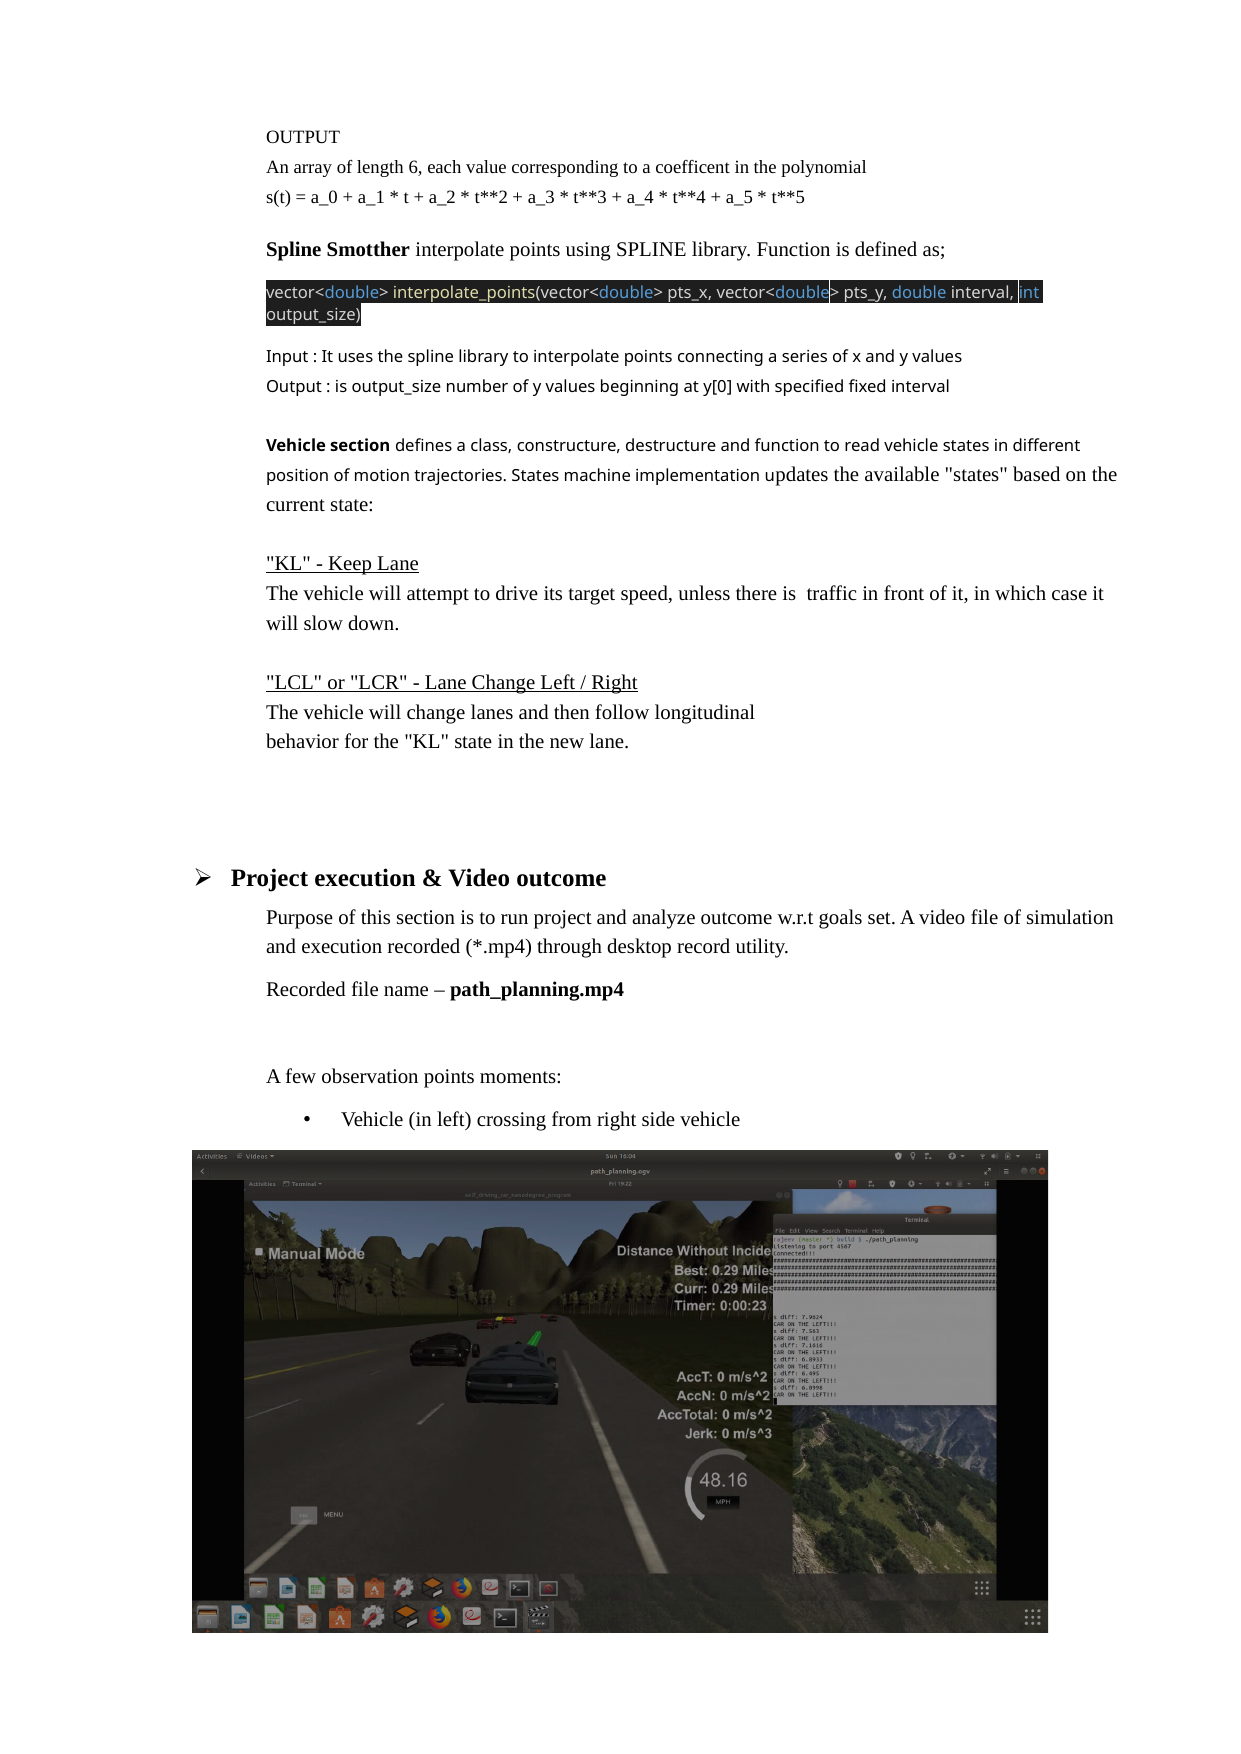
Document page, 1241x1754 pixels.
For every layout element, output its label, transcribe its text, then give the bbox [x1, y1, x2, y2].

text "KL" - Keep Lane [266, 546, 1122, 575]
list Vehicle (in left) crossing from right side vehicle [303, 1107, 1122, 1131]
text Purpose of this section is to run project and analyze outcome w.r.t goals set. A video file of simulation and execution recorded (*.mp4) through desktop record utility. [266, 905, 1122, 958]
text The vehicle will attempt to drive its target speed, unless there is traffic in front of it, in which case it will slow down. [266, 575, 1122, 635]
text Vehicle section defines a class, constructure, destructure and function to read vehicle states in different position of motion trajectories. States machine implementation updates the available "states" based on the current state: [266, 427, 1122, 516]
text Recorded file name – path_planning.mp4 [266, 977, 1122, 1001]
text Input : It uses the spline library to interpolate points connecting a series of x and y values [266, 345, 1122, 368]
text Output : is output_size number of y values beginning at y[0] with specified fixed interval [118, 368, 1122, 397]
text An array of length 6, each value corresponding to a coefficent in the polynomial [266, 148, 1122, 177]
text behavior for the "KL" state in the new lane. [266, 724, 1122, 753]
text The vehicle will change lanes and then follow longitudinal [266, 694, 1122, 724]
text vector<double> interpolate_points(vector<double> pts_x, vector<double> pts_y, double interval, int output_size) [266, 280, 1122, 326]
text OUTPUT [266, 118, 1122, 148]
text s(t) = a_0 + a_1 * t + a_2 * t**2 + a_3 * t**3 + a_4 * t**4 + a_5 * t**5 [266, 177, 1122, 207]
subtitle Project execution & Video outcome [193, 863, 1122, 892]
text Spline Smotther interpolate points using SPLINE library. Function is defined as; [266, 237, 1122, 261]
picture [192, 1150, 1049, 1633]
text "LCL" or "LCR" - Lane Change Left / Right [266, 664, 1122, 694]
text A few observation points moments: [266, 1064, 1122, 1088]
